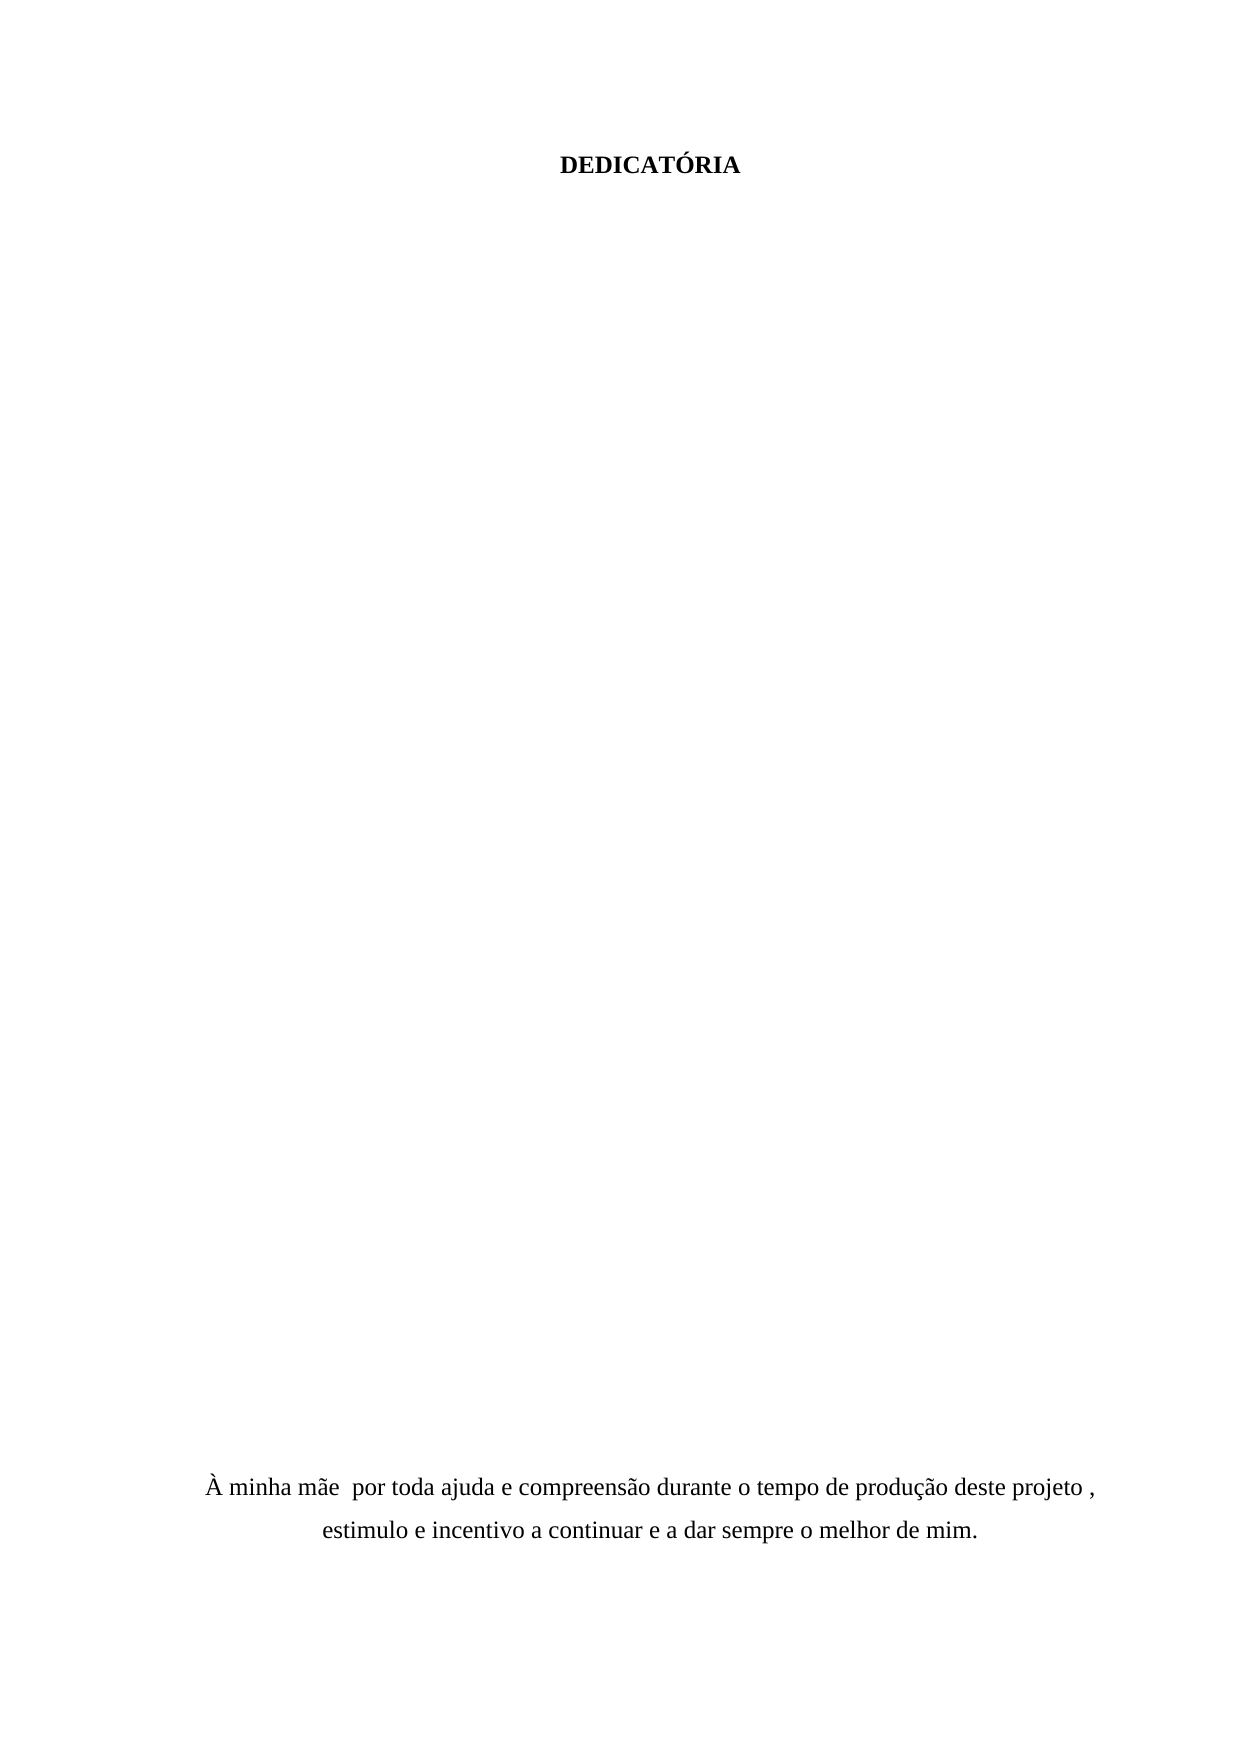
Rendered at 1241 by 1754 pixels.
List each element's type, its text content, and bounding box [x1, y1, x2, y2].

text DEDICATÓRIA [177, 150, 1123, 179]
text À minha mãe por toda ajuda e compreensão durante o tempo de produção deste projeto , estimulo e incentivo a continuar e a dar sempre o melhor de mim. [177, 1472, 1123, 1544]
